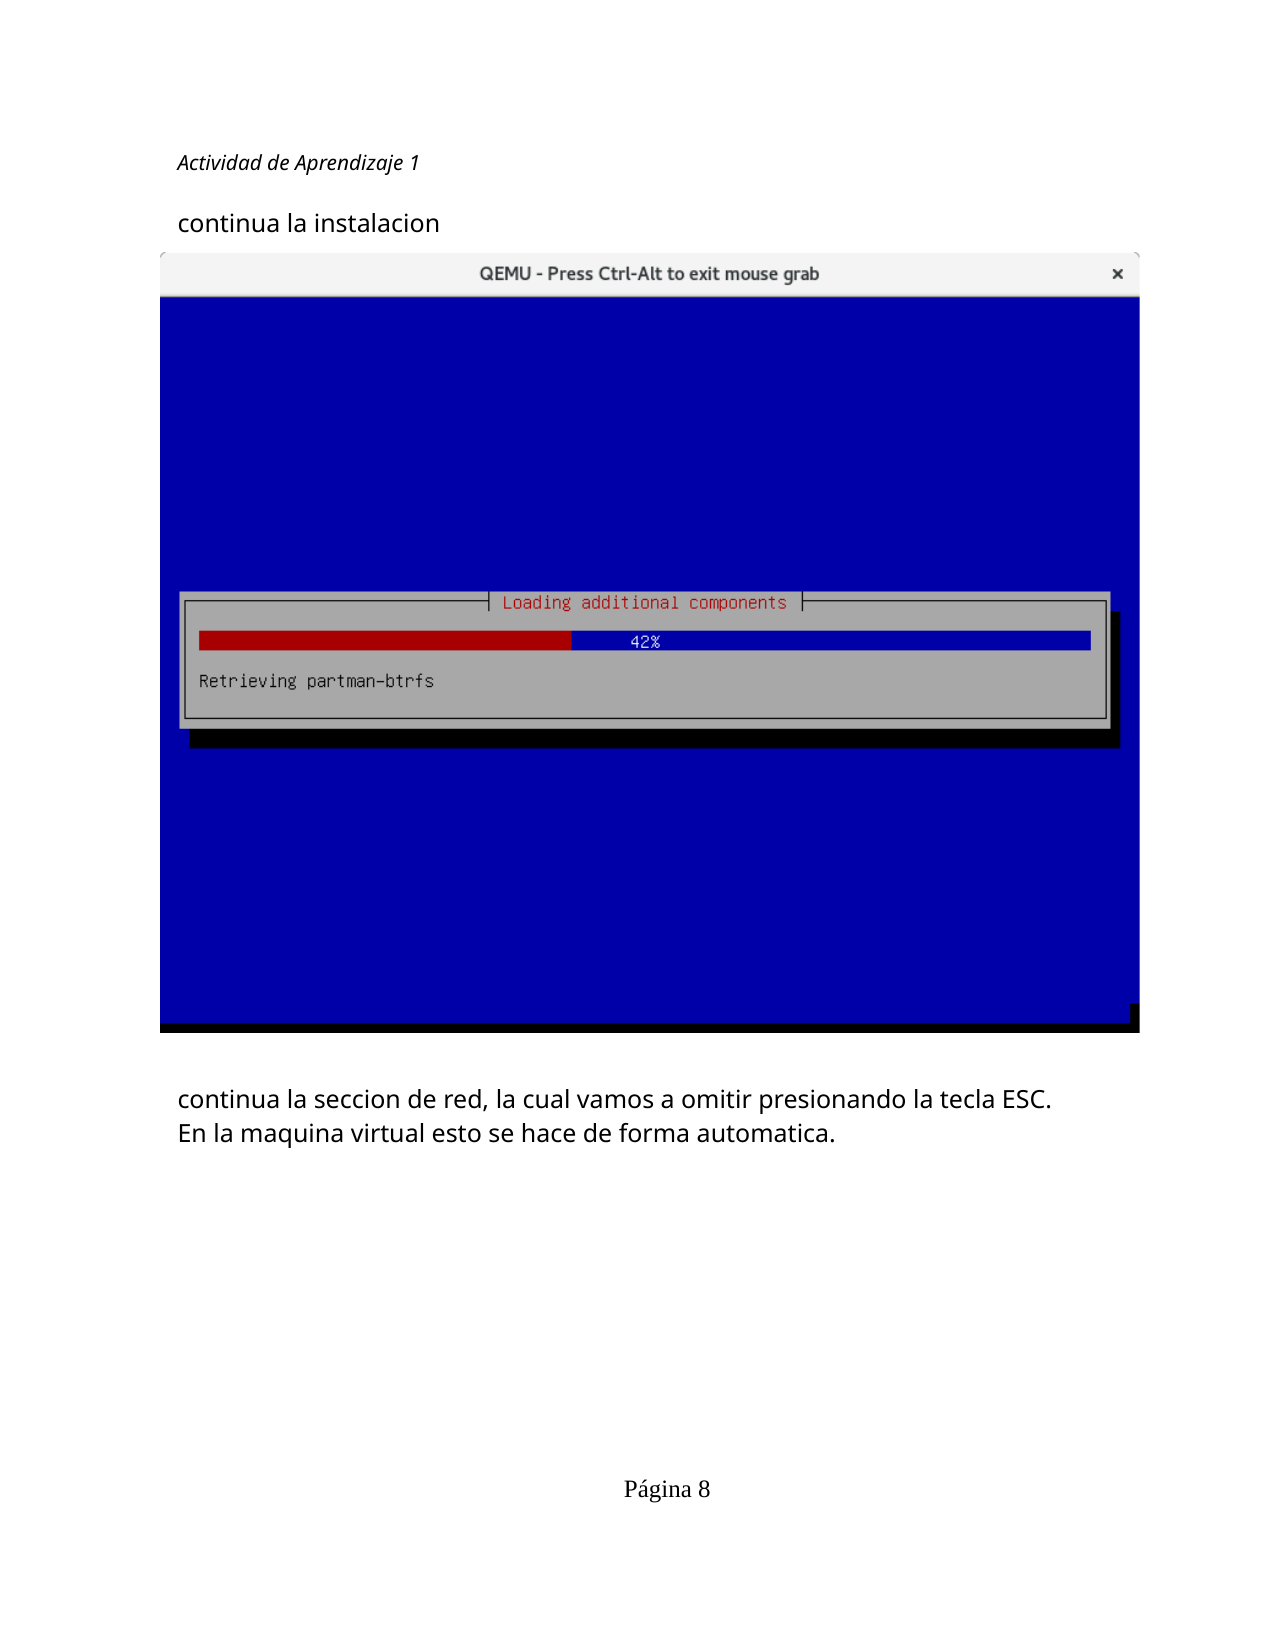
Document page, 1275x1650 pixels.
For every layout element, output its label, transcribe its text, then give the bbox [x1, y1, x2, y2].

picture [160, 252, 1140, 1033]
text continua la seccion de red, la cual vamos a omitir presionando la tecla ESC. En la maquina virtual esto se hace de forma automatica. [177, 1081, 1157, 1149]
text continua la instalacion [177, 206, 1157, 239]
